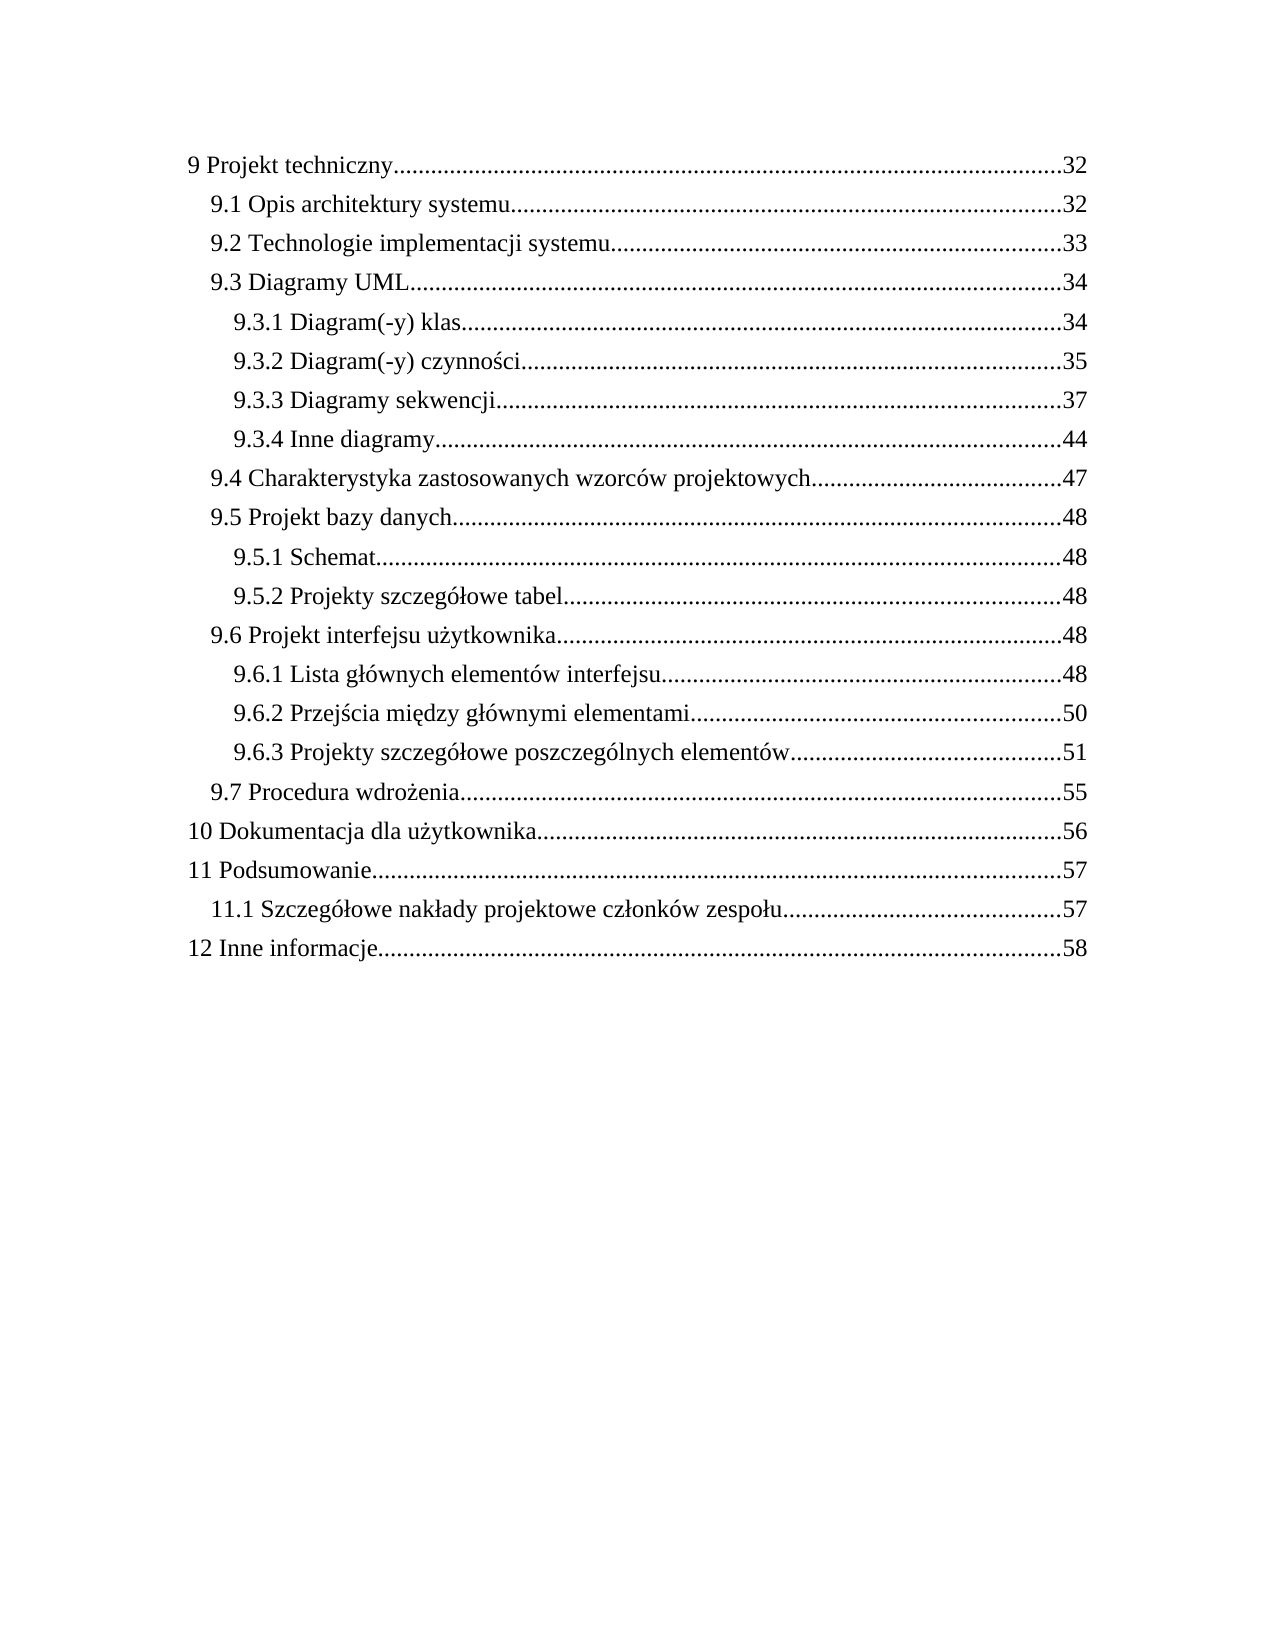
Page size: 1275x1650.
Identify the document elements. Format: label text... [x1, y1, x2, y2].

text 9.2 Technologie implementacji systemu 33 [210, 228, 1087, 257]
text 12 Inne informacje 58 [187, 933, 1087, 962]
text 9.5.2 Projekty szczegółowe tabel 48 [233, 581, 1087, 609]
text 9.7 Procedura wdrożenia 55 [210, 777, 1087, 805]
text 9.1 Opis architektury systemu 32 [210, 189, 1087, 218]
text 9.5 Projekt bazy danych 48 [210, 502, 1087, 531]
text 9.3.1 Diagram(-y) klas 34 [233, 307, 1087, 335]
text 9.6 Projekt interfejsu użytkownika 48 [210, 620, 1087, 649]
text 11.1 Szczegółowe nakłady projektowe członków zespołu 57 [210, 894, 1087, 923]
text 10 Dokumentacja dla użytkownika 56 [187, 816, 1087, 844]
text 9 Projekt techniczny 32 [187, 150, 1087, 179]
text 9.6.1 Lista głównych elementów interfejsu 48 [233, 659, 1087, 688]
text 9.6.2 Przejścia między głównymi elementami 50 [233, 698, 1087, 727]
text 9.3.2 Diagram(-y) czynności 35 [233, 346, 1087, 374]
text 11 Podsumowanie 57 [187, 855, 1087, 884]
text 9.3 Diagramy UML 34 [210, 267, 1087, 296]
text 9.5.1 Schemat 48 [233, 542, 1087, 570]
text 9.3.3 Diagramy sekwencji 37 [233, 385, 1087, 414]
text 9.3.4 Inne diagramy 44 [233, 424, 1087, 453]
text 9.4 Charakterystyka zastosowanych wzorców projektowych 47 [210, 463, 1087, 492]
text 9.6.3 Projekty szczegółowe poszczególnych elementów 51 [233, 737, 1087, 766]
